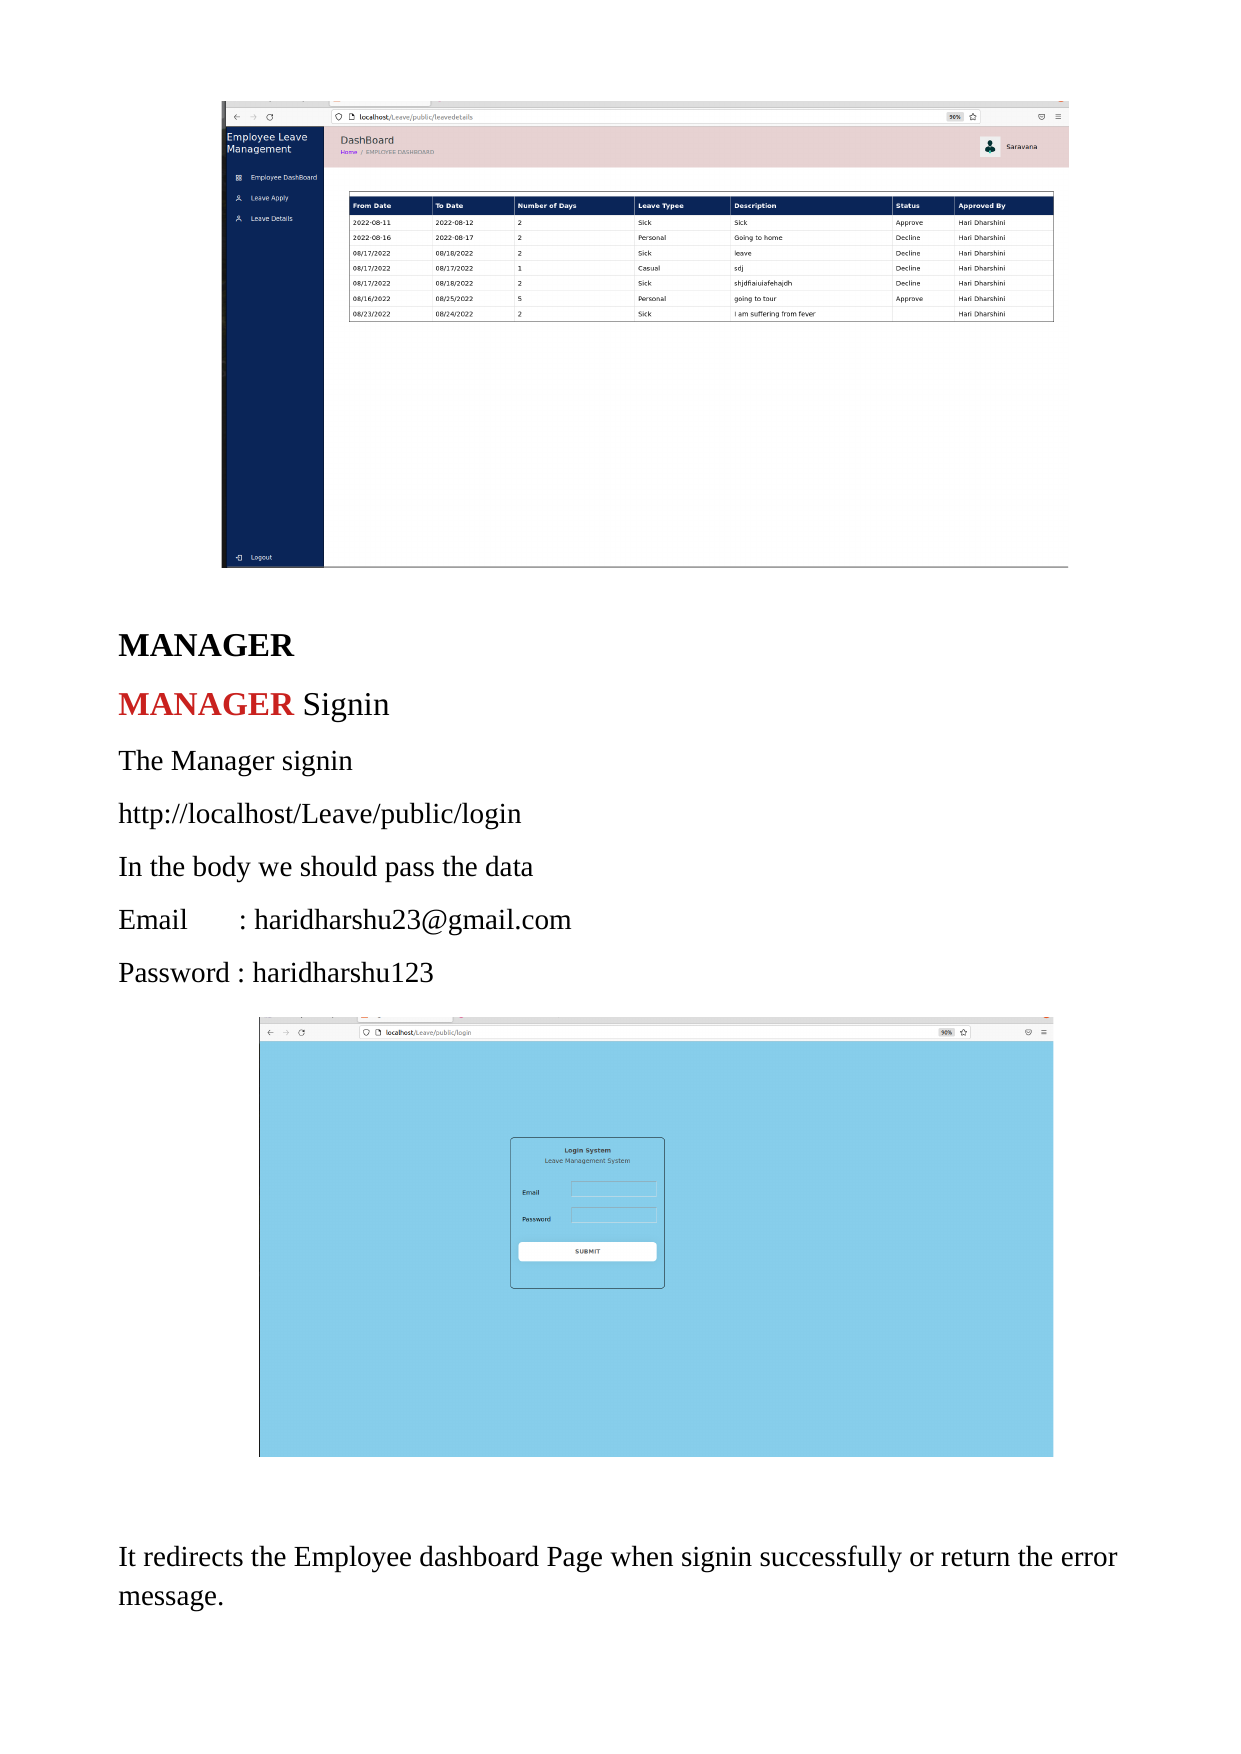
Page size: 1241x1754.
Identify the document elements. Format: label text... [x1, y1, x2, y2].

text MANAGER Signin [118, 684, 1122, 722]
picture [221, 101, 1069, 568]
text Email : haridharshu23@gmail.com [118, 902, 1122, 936]
text It redirects the Employee dashboard Page when signin successfully or return the error message. [118, 1539, 1122, 1612]
text http://localhost/Leave/public/login [118, 796, 1122, 829]
text The Manager signin [118, 743, 1122, 776]
text In the body we should pass the data [118, 849, 1122, 882]
text Password : haridharshu123 [118, 955, 1122, 989]
text MANAGER [118, 625, 1122, 664]
picture [259, 1017, 1054, 1457]
